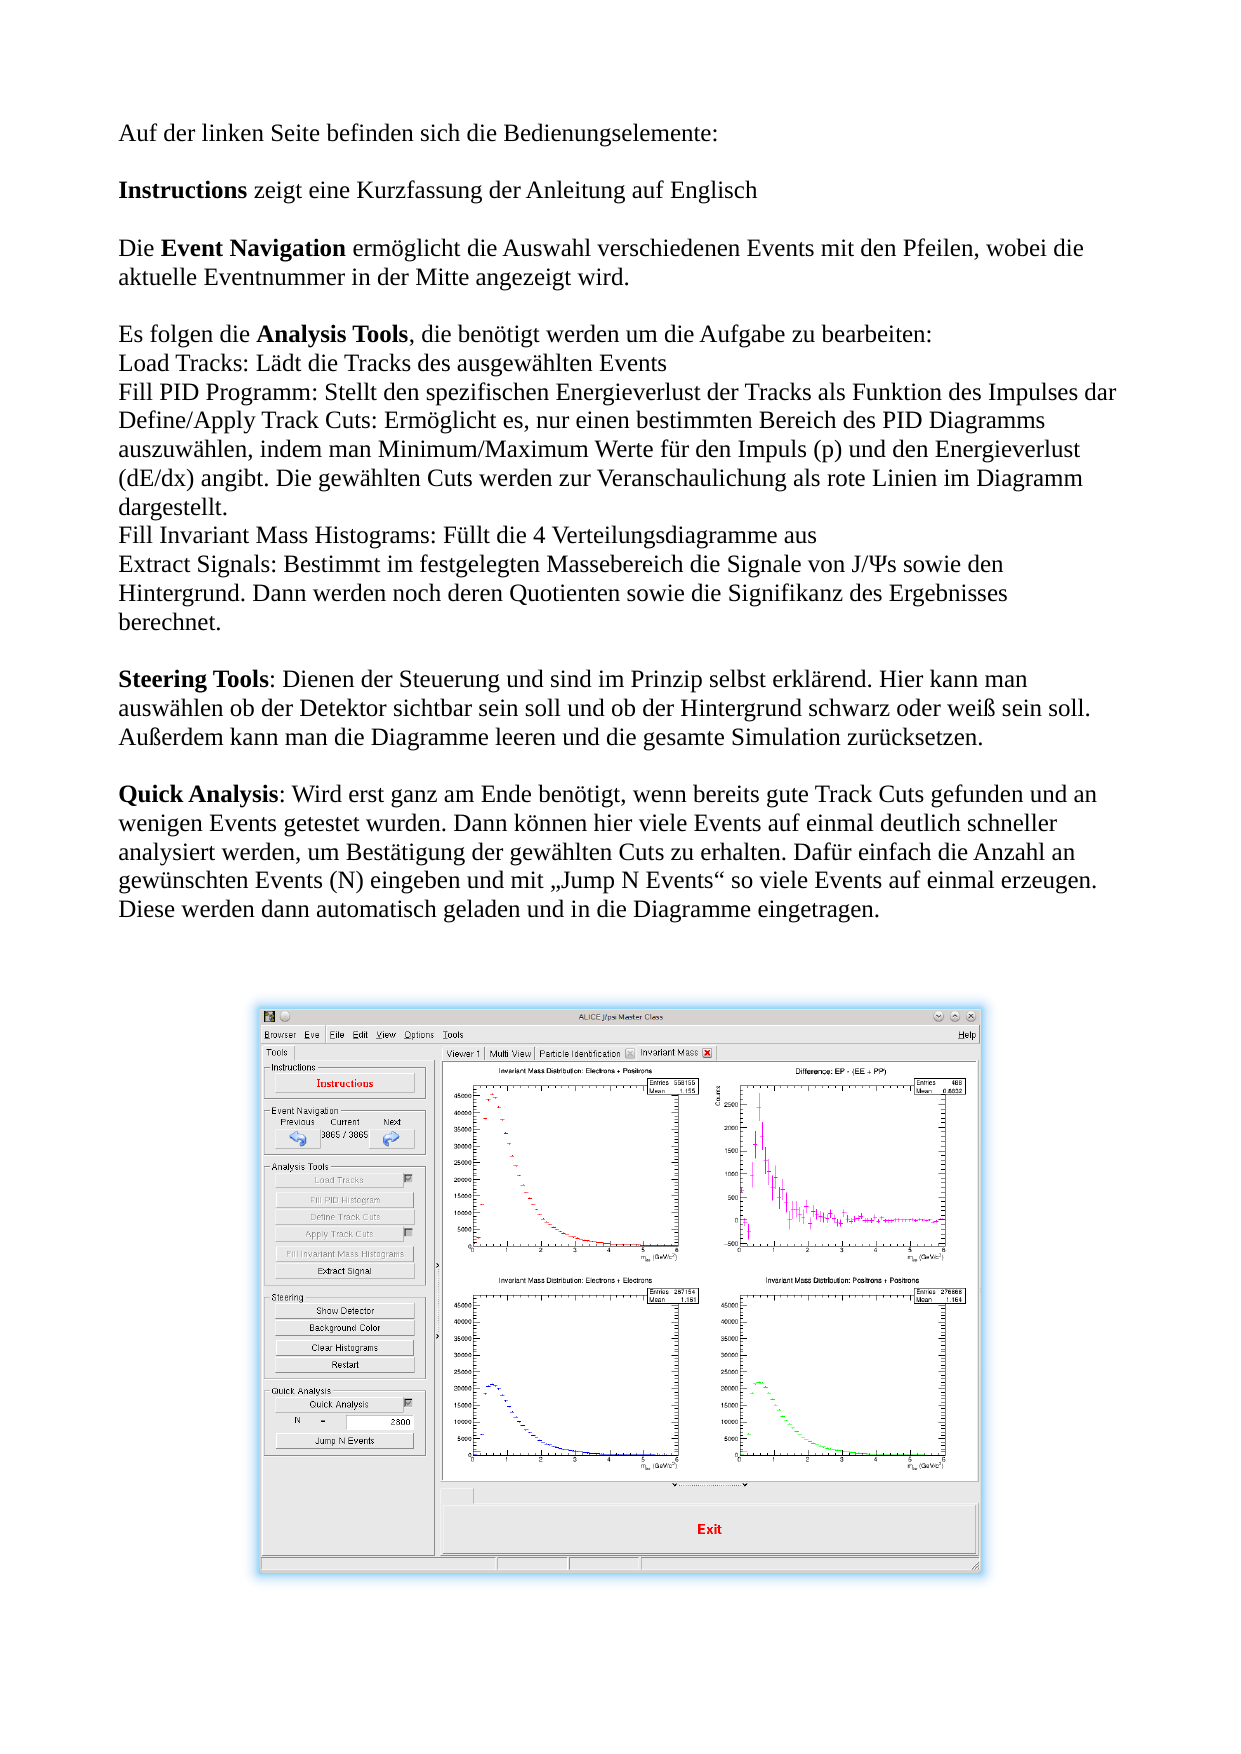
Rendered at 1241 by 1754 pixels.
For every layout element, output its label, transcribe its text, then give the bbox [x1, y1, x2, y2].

text Auf der linken Seite befinden sich die Bedienungselemente: [118, 118, 1122, 147]
text Fill Invariant Mass Histograms: Füllt die 4 Verteilungsdiagramme aus [118, 521, 1122, 549]
text Es folgen die Analysis Tools, die benötigt werden um die Aufgabe zu bearbeiten: [118, 319, 1122, 348]
text Steering Tools: Dienen der Steuerung und sind im Prinzip selbst erklärend. Hier kann man auswählen ob der Detektor sichtbar sein soll und ob der Hintergrund schwarz oder weiß sein soll. Außerdem kann man die Diagramme leeren und die gesamte Simulation zurücksetzen. [118, 664, 1122, 751]
text Load Tracks: Lädt die Tracks des ausgewählten Events [118, 348, 1122, 377]
picture [231, 980, 1009, 1601]
text Define/Apply Track Cuts: Ermöglicht es, nur einen bestimmten Bereich des PID Diagramms auszuwählen, indem man Minimum/Maximum Werte für den Impuls (p) und den Energieverlust (dE/dx) angibt. Die gewählten Cuts werden zur Veranschaulichung als rote Linien im Diagramm dargestellt. [118, 406, 1122, 521]
text Quick Analysis: Wird erst ganz am Ende benötigt, wenn bereits gute Track Cuts gefunden und an wenigen Events getestet wurden. Dann können hier viele Events auf einmal deutlich schneller analysiert werden, um Bestätigung der gewählten Cuts zu erhalten. Dafür einfach die Anzahl an gewünschten Events (N) eingeben und mit „Jump N Events“ so viele Events auf einmal erzeugen. Diese werden dann automatisch geladen und in die Diagramme eingetragen. [118, 779, 1122, 923]
text Die Event Navigation ermöglicht die Auswahl verschiedenen Events mit den Pfeilen, wobei die aktuelle Eventnummer in der Mitte angezeigt wird. [118, 233, 1122, 291]
text Instructions zeigt eine Kurzfassung der Anleitung auf Englisch [118, 176, 1122, 204]
text Extract Signals: Bestimmt im festgelegten Massebereich die Signale von J/Ψs sowie den Hintergrund. Dann werden noch deren Quotienten sowie die Signifikanz des Ergebnisses berechnet. [118, 549, 1122, 636]
text Fill PID Programm: Stellt den spezifischen Energieverlust der Tracks als Funktion des Impulses dar [118, 377, 1122, 406]
